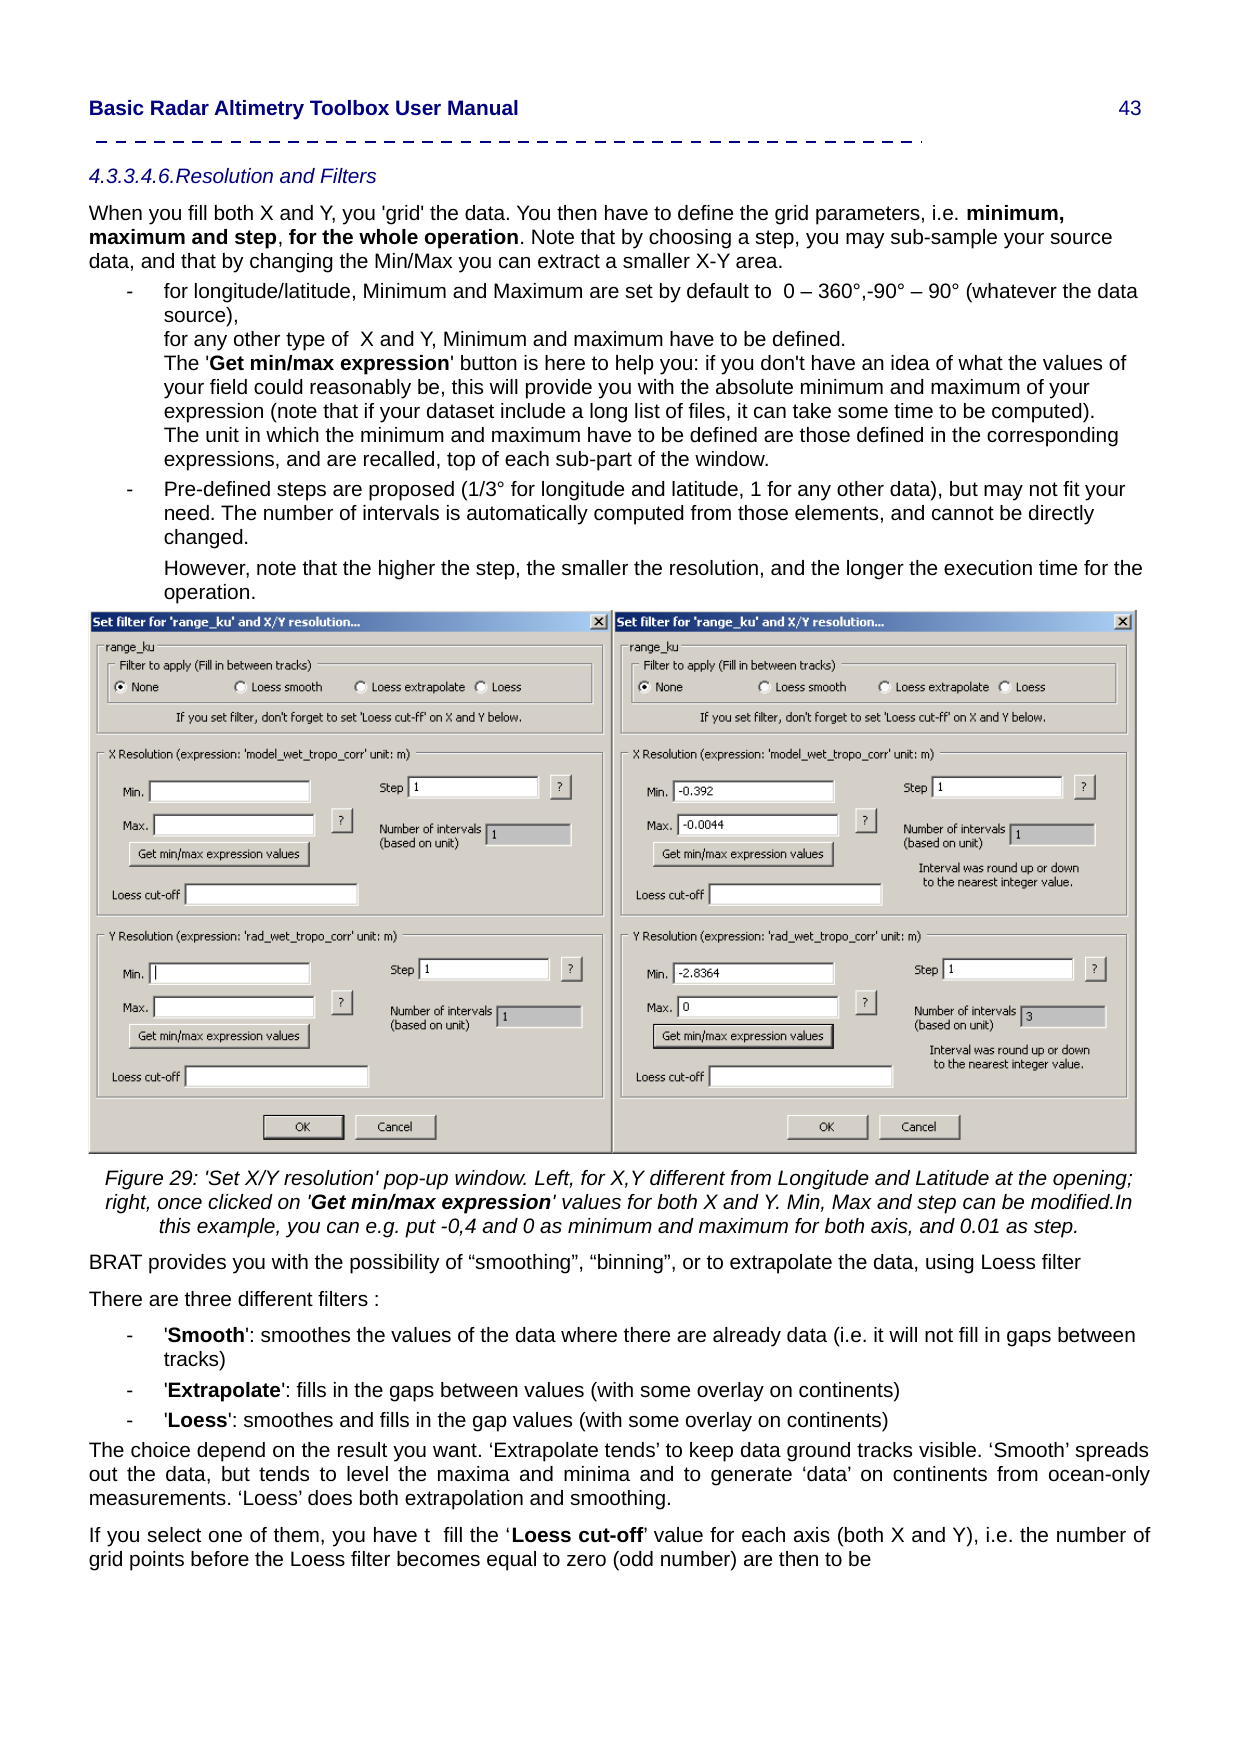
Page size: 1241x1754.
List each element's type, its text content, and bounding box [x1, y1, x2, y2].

list 'Smooth': smoothes the values of the data where there are already data (i.e. it will not fill in gaps between tracks) [126, 1323, 1152, 1371]
list Pre-defined steps are proposed (1/3° for longitude and latitude, 1 for any other data), but may not fit your need. The number of intervals is automatically computed from those elements, and cannot be directly changed. [126, 477, 1152, 549]
text BRAT provides you with the possibility of “smoothing”, “binning”, or to extrapolate the data, using Loess filter [88, 1250, 1152, 1274]
text There are three different filters : [88, 1287, 1152, 1311]
list When you fill both X and Y, you 'grid' the data. You then have to define the grid parameters, i.e. minimum, maximum and step, for the whole operation. Note that by choosing a step, you may sub-sample your source data, and that by changing the Min/Max you can extract a smaller X-Y area. [88, 201, 1152, 273]
list 'Loess': smoothes and fills in the gap values (with some overlay on continents) [126, 1408, 1152, 1432]
picture [88, 610, 1137, 1154]
text Figure 29: 'Set X/Y resolution' pop-up window. Left, for X,Y different from Longitude and Latitude at the opening; right, once clicked on 'Get min/max expression' values for both X and Y. Min, Max and step can be modified.In this example, you can e.g. put -0,4 and 0 as minimum and maximum for both axis, and 0.01 as step. [88, 1166, 1152, 1238]
list for longitude/latitude, Minimum and Maximum are set by default to 0 – 360°,-90° – 90° (whatever the data source), for any other type of X and Y, Minimum and maximum have to be defined. The 'Get min/max expression' button is here to help you: if you don't have an idea of what the values of your field could reasonably be, this will provide you with the absolute minimum and maximum of your expression (note that if your dataset include a long list of files, it can take some time to be computed). The unit in which the minimum and maximum have to be defined are those defined in the corresponding expressions, and are recalled, top of each sub-part of the window. [126, 279, 1152, 471]
subtitle Resolution and Filters [88, 164, 1152, 188]
list However, note that the higher the step, the smaller the resolution, and the longer the execution time for the operation. [126, 556, 1152, 603]
text If you select one of them, you have t fill the ‘Loess cut-off’ value for each axis (both X and Y), i.e. the number of grid points before the Loess filter becomes equal to zero (odd number) are then to be [88, 1523, 1152, 1571]
list 'Extrapolate': fills in the gaps between values (with some overlay on continents) [126, 1377, 1152, 1401]
text The choice depend on the result you want. ‘Extrapolate tends’ to keep data ground tracks visible. ‘Smooth’ spreads out the data, but tends to level the maxima and minima and to generate ‘data’ on continents from ocean-only measurements. ‘Loess’ does both extrapolation and smoothing. [88, 1438, 1152, 1510]
